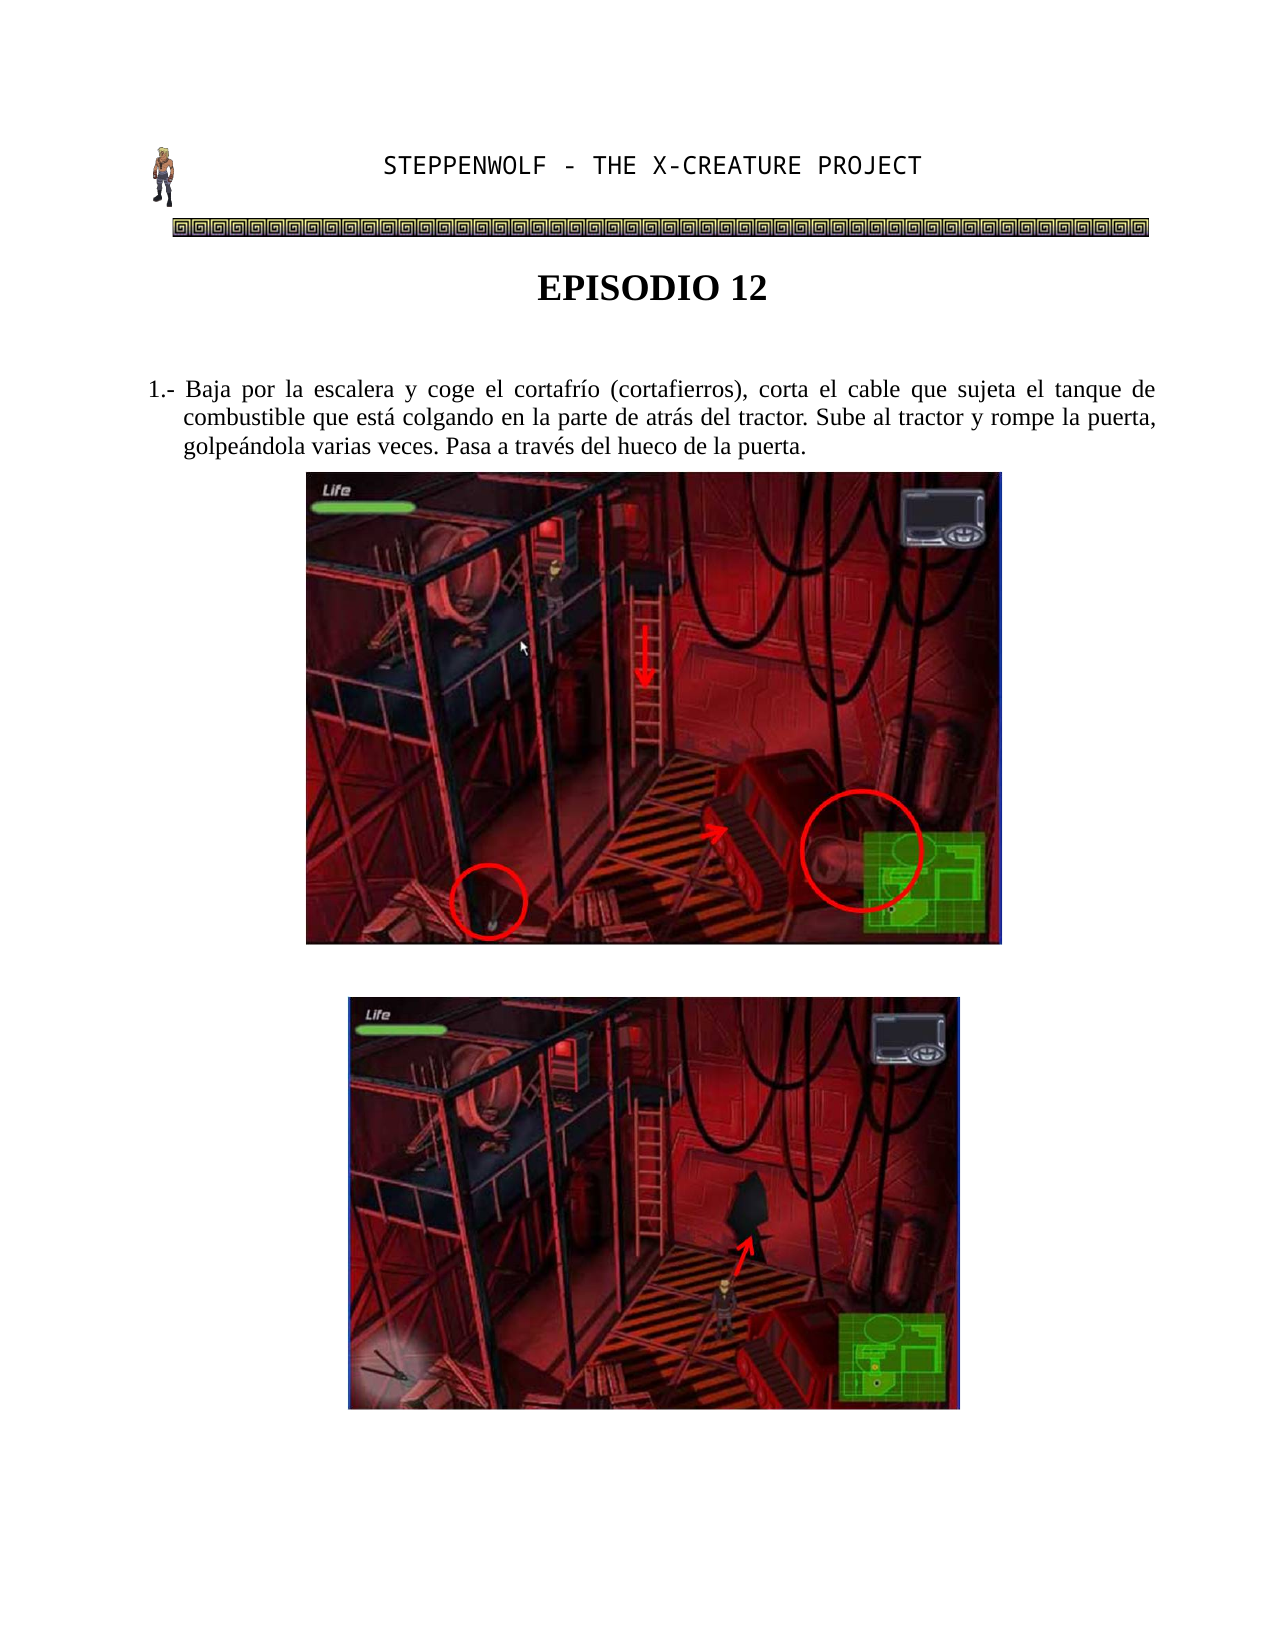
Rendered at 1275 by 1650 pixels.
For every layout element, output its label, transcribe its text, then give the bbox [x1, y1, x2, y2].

picture [305, 471, 1003, 945]
picture [347, 996, 961, 1410]
text 1.- Baja por la escalera y coge el cortafrío (cortafierros), corta el cable que sujeta el tanque de combustible que está colgando en la parte de atrás del tractor. Sube al tractor y rompe la puerta, golpeándola varias veces. Pasa a través del hueco de la puerta. [148, 374, 1157, 460]
picture [147, 147, 181, 207]
subtitle EPISODIO 12 [148, 266, 1157, 309]
picture [172, 218, 1149, 237]
